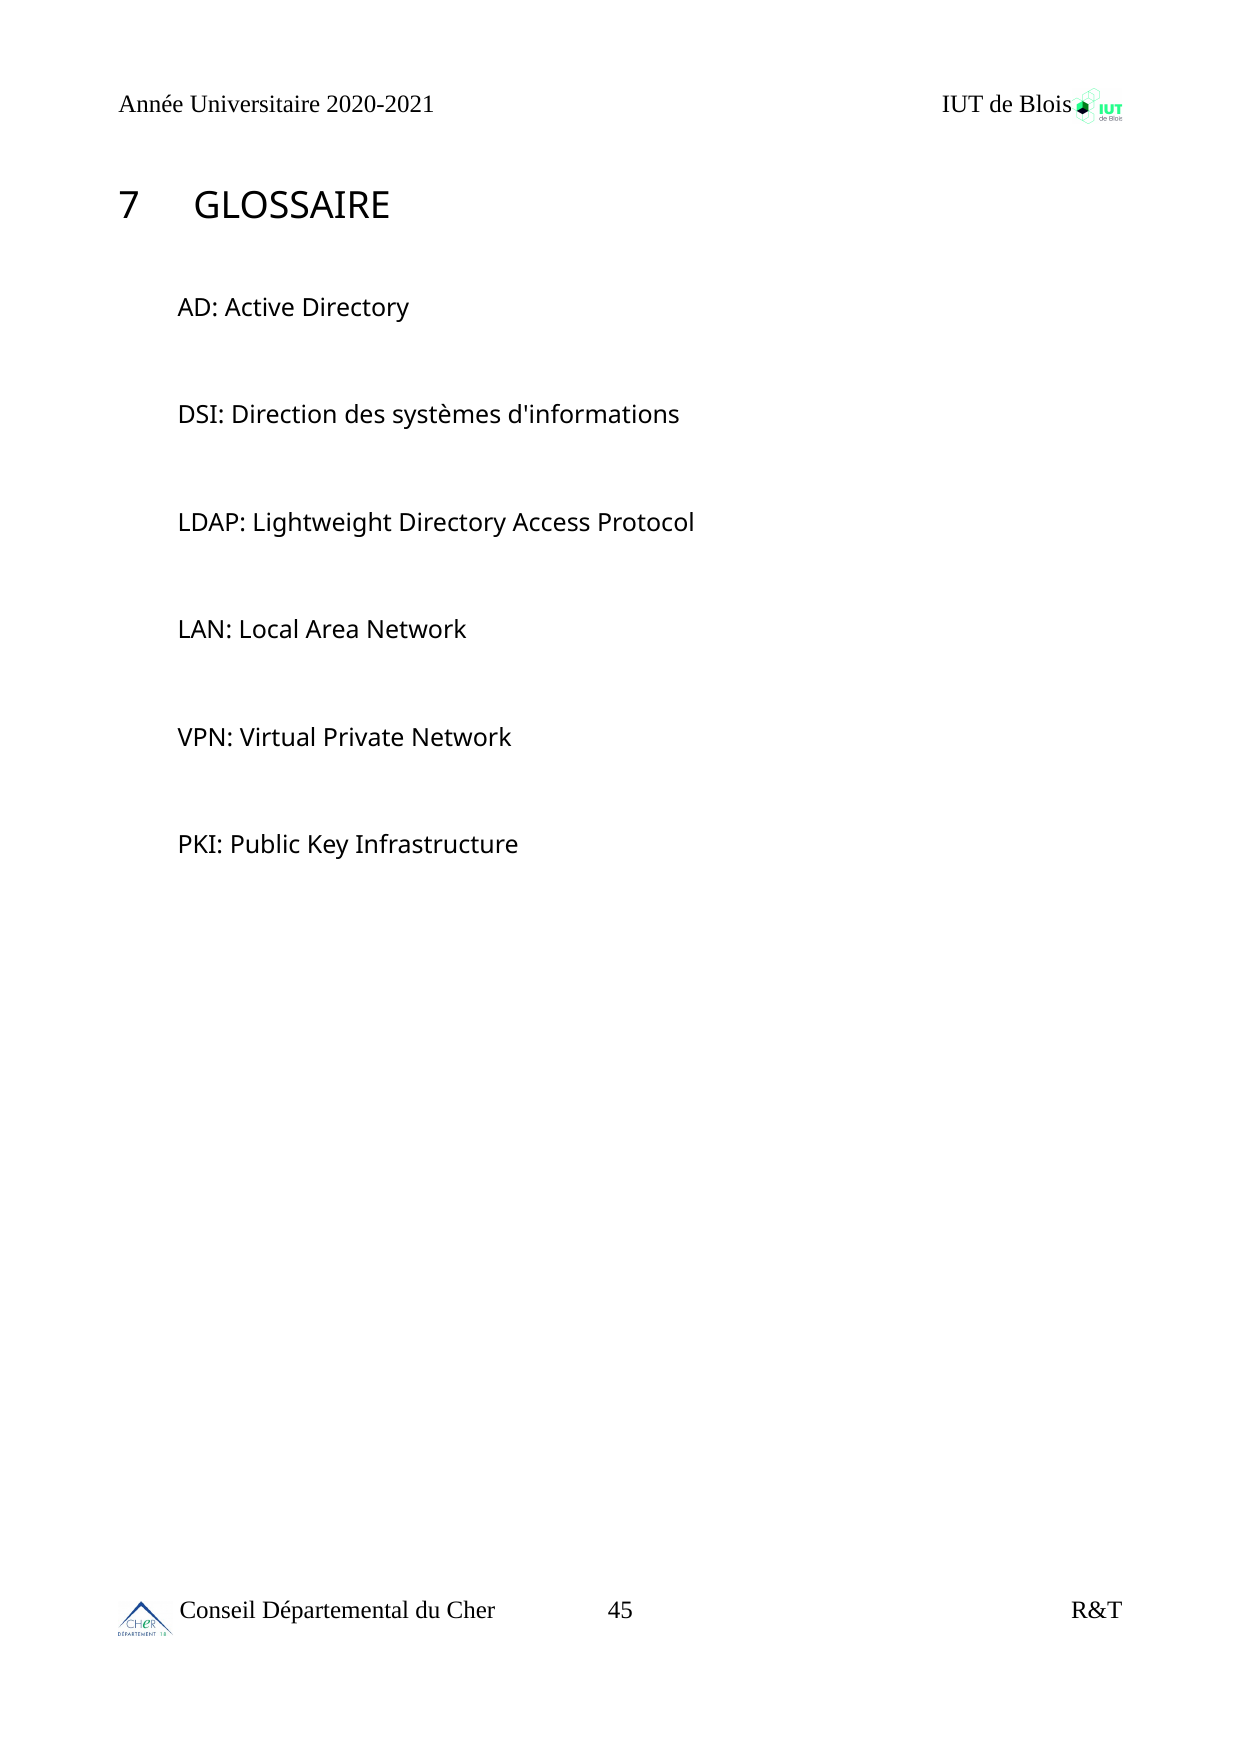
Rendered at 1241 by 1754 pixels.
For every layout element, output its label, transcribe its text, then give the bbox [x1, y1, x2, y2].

text LDAP: Lightweight Directory Access Protocol [118, 504, 1152, 539]
text VPN: Virtual Private Network [118, 719, 1152, 754]
text LAN: Local Area Network [118, 612, 1152, 646]
picture [1071, 88, 1123, 124]
picture [118, 1601, 174, 1636]
text DSI: Direction des systèmes d'informations [118, 397, 1152, 431]
text PKI: Public Key Infrastructure [118, 827, 1152, 861]
text AD: Active Directory [118, 289, 1152, 324]
subtitle GLOSSAIRE [118, 178, 1152, 229]
